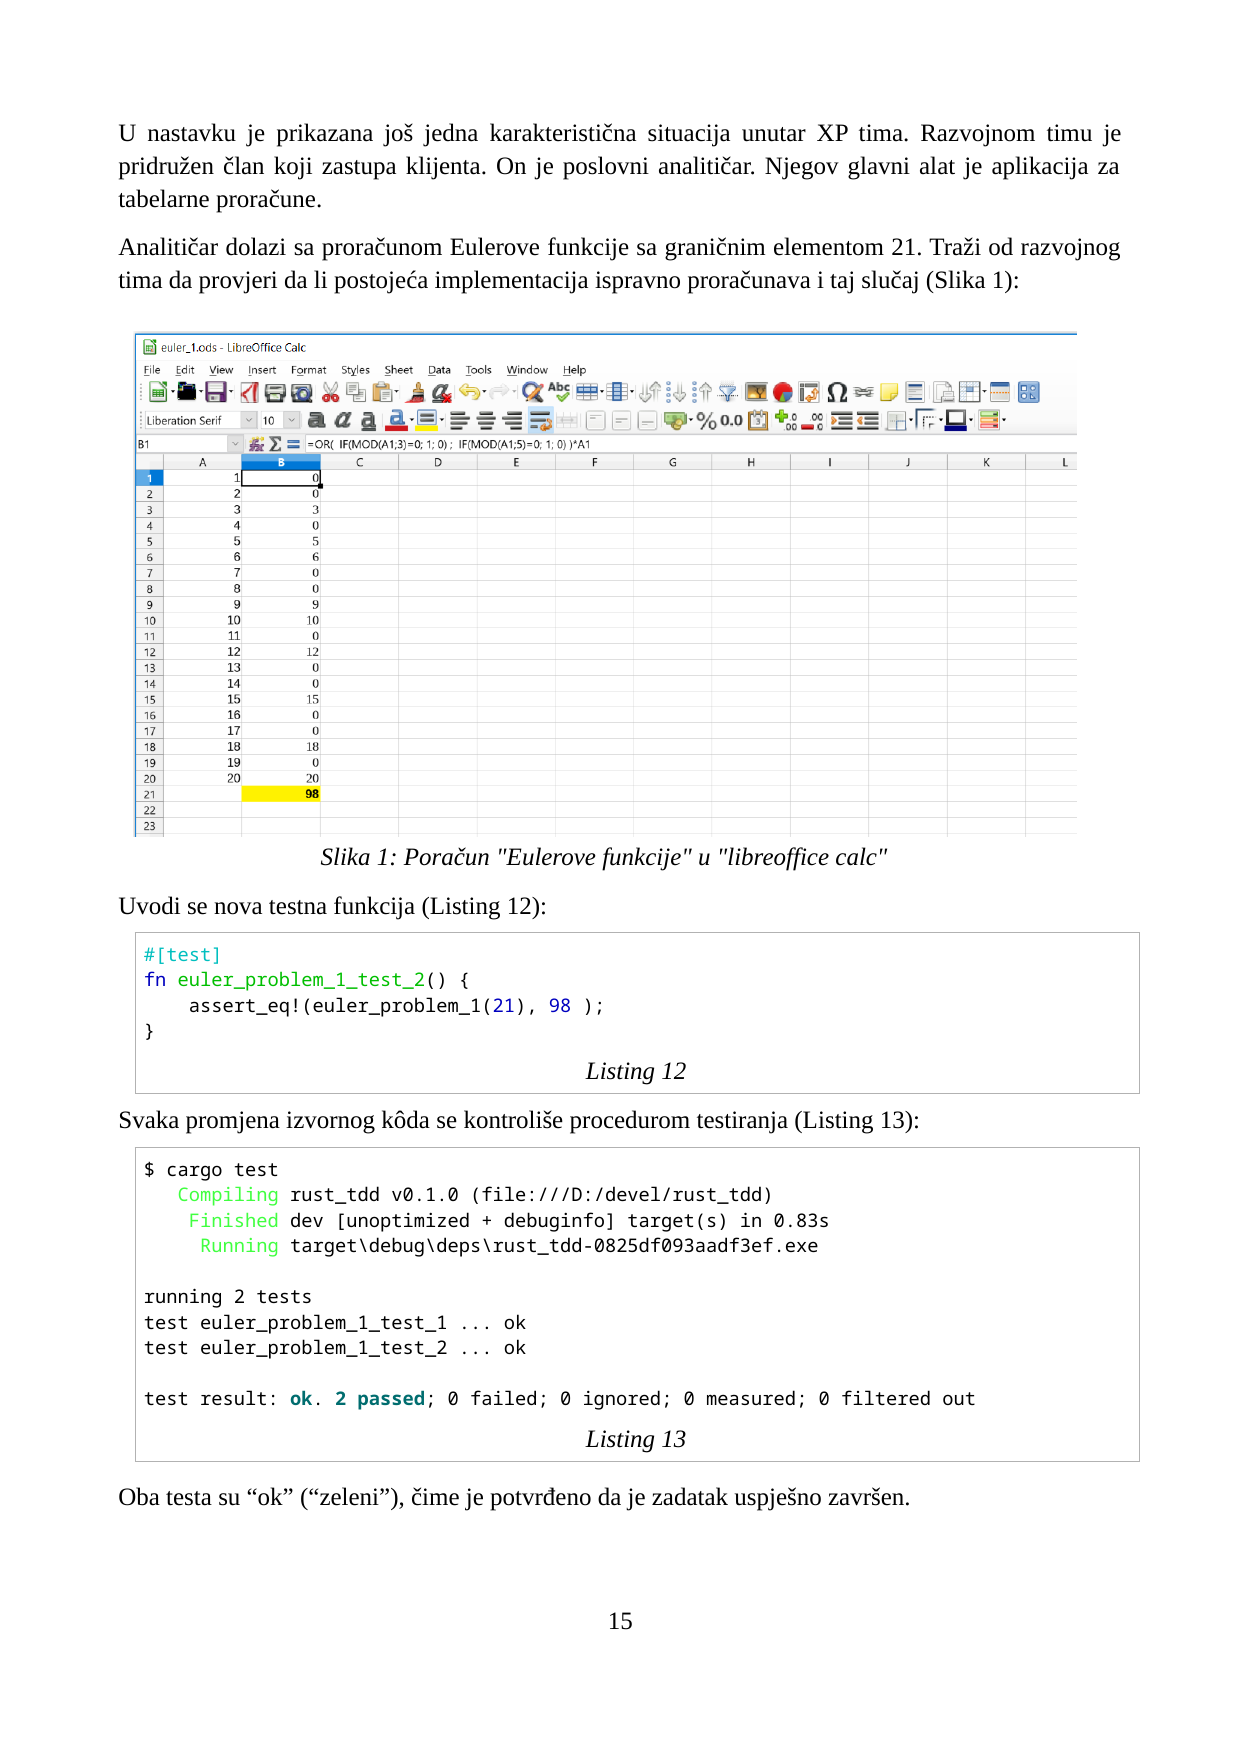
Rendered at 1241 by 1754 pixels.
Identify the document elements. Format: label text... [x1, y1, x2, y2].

text running 2 tests [143, 1283, 1131, 1309]
text fn euler_problem_1_test_2() { [143, 967, 1131, 992]
text assert_eq!(euler_problem_1(21), 98 ); [143, 992, 1131, 1018]
text Oba testa su “ok” (“zeleni”), čime je potvrđeno da je zadatak uspješno završen. [118, 1350, 1122, 1511]
text U nastavku je prikazana još jedna karakteristična situacija unutar XP tima. Razvojnom timu je pridružen član koji zastupa klijenta. On je poslovni analitičar. Njegov glavni alat je aplikacija za tabelarne proračune. [118, 118, 1122, 213]
list Listing 13 [143, 1424, 1131, 1452]
text #[test] [143, 941, 1131, 967]
text Uvodi se nova testna funkcija (Listing 12): [118, 312, 1122, 919]
text $ cargo test [143, 1156, 1131, 1181]
list Listing 12 [143, 1056, 1131, 1084]
text Finished dev [unoptimized + debuginfo] target(s) in 0.83s [143, 1207, 1131, 1232]
text Analitičar dolazi sa proračunom Eulerove funkcije sa graničnim elementom 21. Traži od razvojnog tima da provjeri da li postojeća implementacija ispravno proračunava i taj slučaj (Slika 1): [118, 232, 1122, 293]
text Compiling rust_tdd v0.1.0 (file:///D:/devel/rust_tdd) [143, 1181, 1131, 1207]
text test euler_problem_1_test_2 ... ok [143, 1334, 1131, 1360]
text Svaka promjena izvornog kôda se kontroliše procedurom testiranja (Listing 13): [118, 1066, 1122, 1134]
text test result: ok. 2 passed; 0 failed; 0 ignored; 0 measured; 0 filtered out [143, 1386, 1131, 1411]
text Slika 1: Poračun "Eulerove funkcije" u "libreoffice calc" [133, 837, 1077, 870]
picture [133, 331, 1077, 837]
text } [143, 1018, 1131, 1043]
text test euler_problem_1_test_1 ... ok [143, 1309, 1131, 1334]
text Running target\debug\deps\rust_tdd-0825df093aadf3ef.exe [143, 1232, 1131, 1258]
